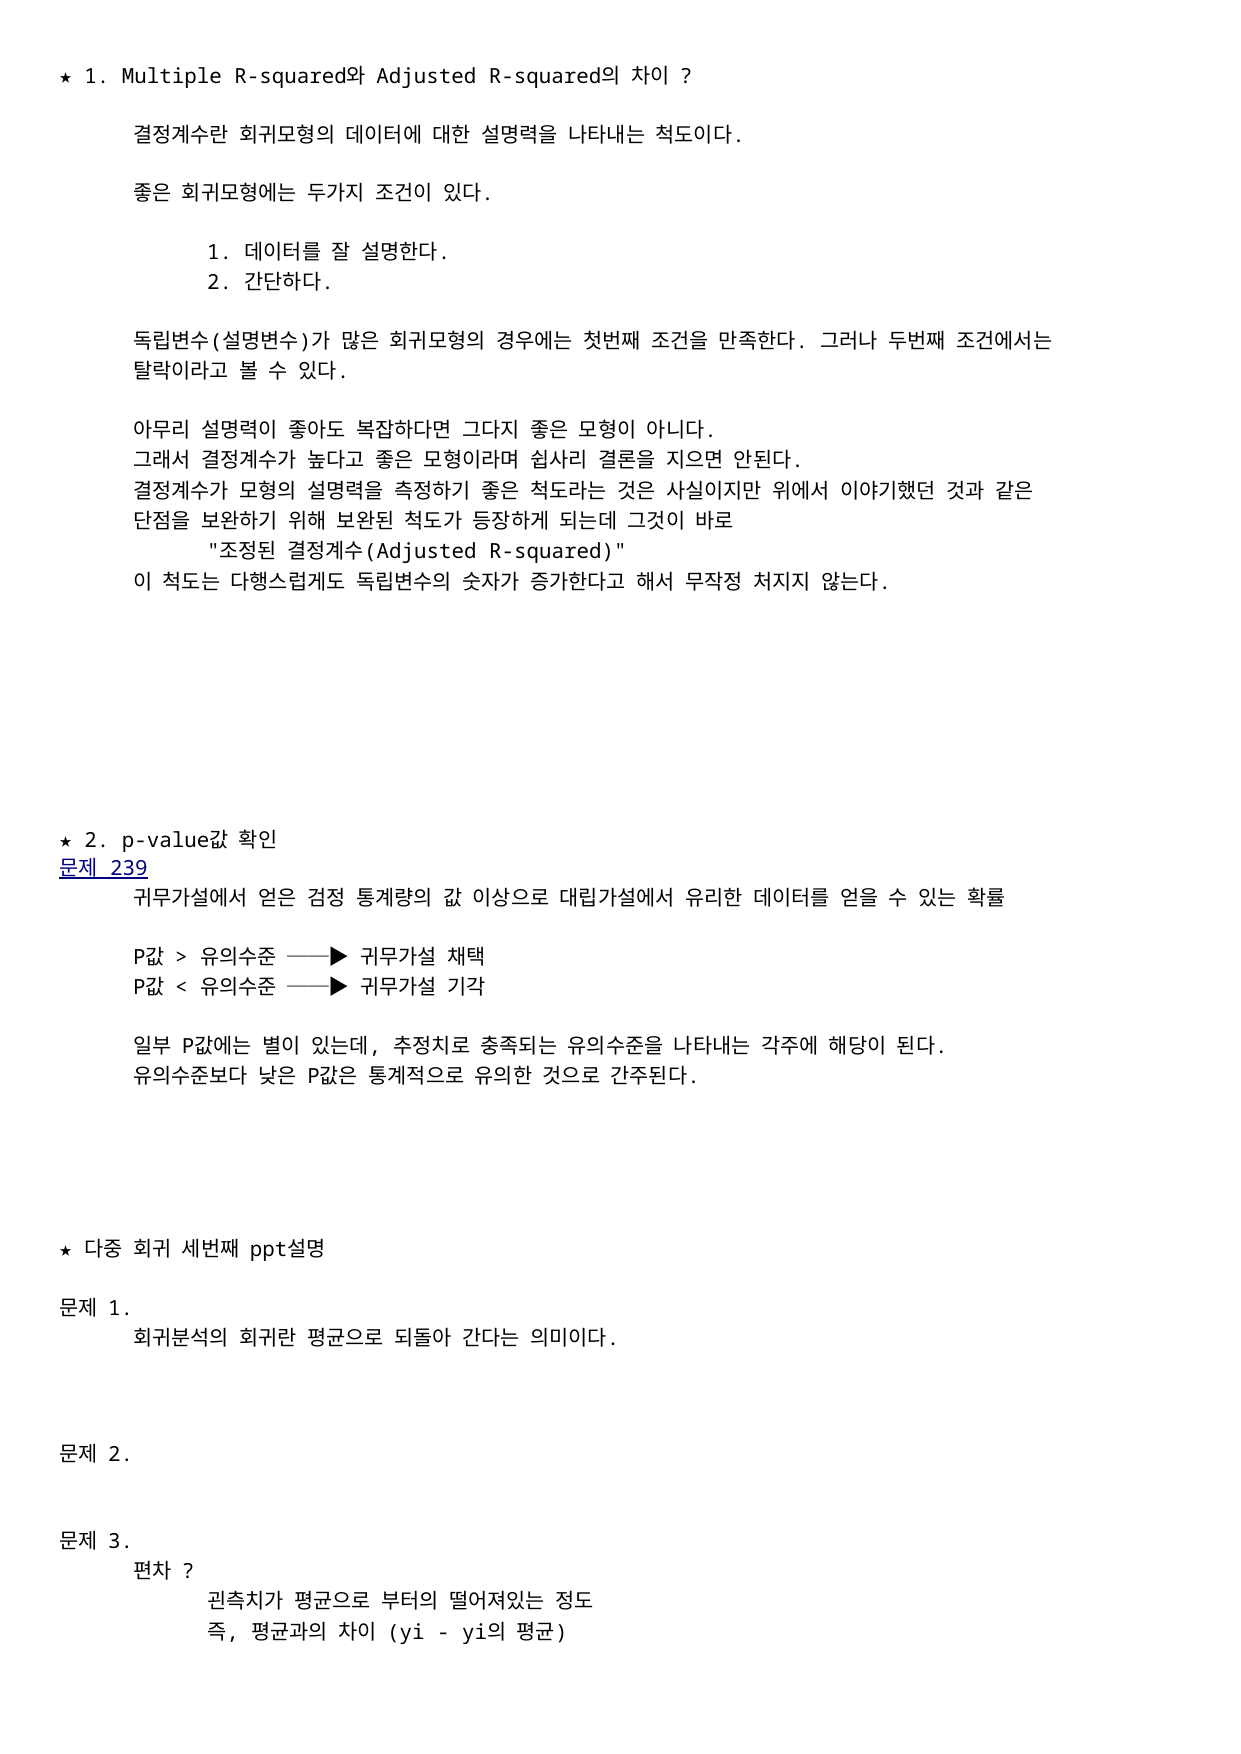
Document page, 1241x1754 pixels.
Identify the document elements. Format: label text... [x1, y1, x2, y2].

text 귀무가설에서 얻은 검정 통계량의 값 이상으로 대립가설에서 유리한 데이터를 얻을 수 있는 확률 [59, 882, 1181, 912]
text 결정계수란 회귀모형의 데이터에 대한 설명력을 나타내는 척도이다. [59, 118, 1181, 148]
text 일부 P값에는 별이 있는데, 추정치로 충족되는 유의수준을 나타내는 각주에 해당이 된다. [59, 1029, 1181, 1060]
text 회귀분석의 회귀란 평균으로 되돌아 간다는 의미이다. [59, 1321, 1181, 1352]
text 편차 ? [59, 1554, 1181, 1585]
text 단점을 보완하기 위해 보완된 척도가 등장하게 되는데 그것이 바로 [59, 504, 1181, 535]
text 유의수준보다 낮은 P값은 통계적으로 유의한 것으로 간주된다. [59, 1060, 1181, 1090]
text 괸측치가 평균으로 부터의 떨어져있는 정도 [59, 1585, 1181, 1615]
text "조정된 결정계수(Adjusted R-squared)" [59, 535, 1181, 565]
text 이 척도는 다행스럽게도 독립변수의 숫자가 증가한다고 해서 무작정 처지지 않는다. [59, 565, 1181, 595]
text 문제 2. [59, 1437, 1181, 1467]
text ★ 1. Multiple R-squared와 Adjusted R-squared의 차이 ? [59, 59, 1181, 89]
text P값 < 유의수준 ──▶ 귀무가설 기각 [59, 971, 1181, 1001]
text ★ 다중 회귀 세번째 ppt설명 [59, 1232, 1181, 1262]
text 탈락이라고 볼 수 있다. [59, 355, 1181, 385]
text 문제 3. [59, 1524, 1181, 1554]
text 독립변수(설명변수)가 많은 회귀모형의 경우에는 첫번째 조건을 만족한다. 그러나 두번째 조건에서는 [59, 324, 1181, 355]
text 2. 간단하다. [59, 266, 1181, 296]
text 아무리 설명력이 좋아도 복잡하다면 그다지 좋은 모형이 아니다. [59, 413, 1181, 444]
text P값 > 유의수준 ──▶ 귀무가설 채택 [59, 940, 1181, 971]
text ★ 2. p-value값 확인 [59, 823, 1181, 853]
text 1. 데이터를 잘 설명한다. [59, 235, 1181, 266]
text 그래서 결정계수가 높다고 좋은 모형이라며 쉽사리 결론을 지으면 안된다. [59, 444, 1181, 474]
text 문제 239 [59, 853, 1181, 882]
text 좋은 회귀모형에는 두가지 조건이 있다. [59, 177, 1181, 207]
text 문제 1. [59, 1291, 1181, 1321]
text 즉, 평균과의 차이 (yi - yi의 평균) [59, 1615, 1181, 1645]
text 결정계수가 모형의 설명력을 측정하기 좋은 척도라는 것은 사실이지만 위에서 이야기했던 것과 같은 [59, 474, 1181, 504]
